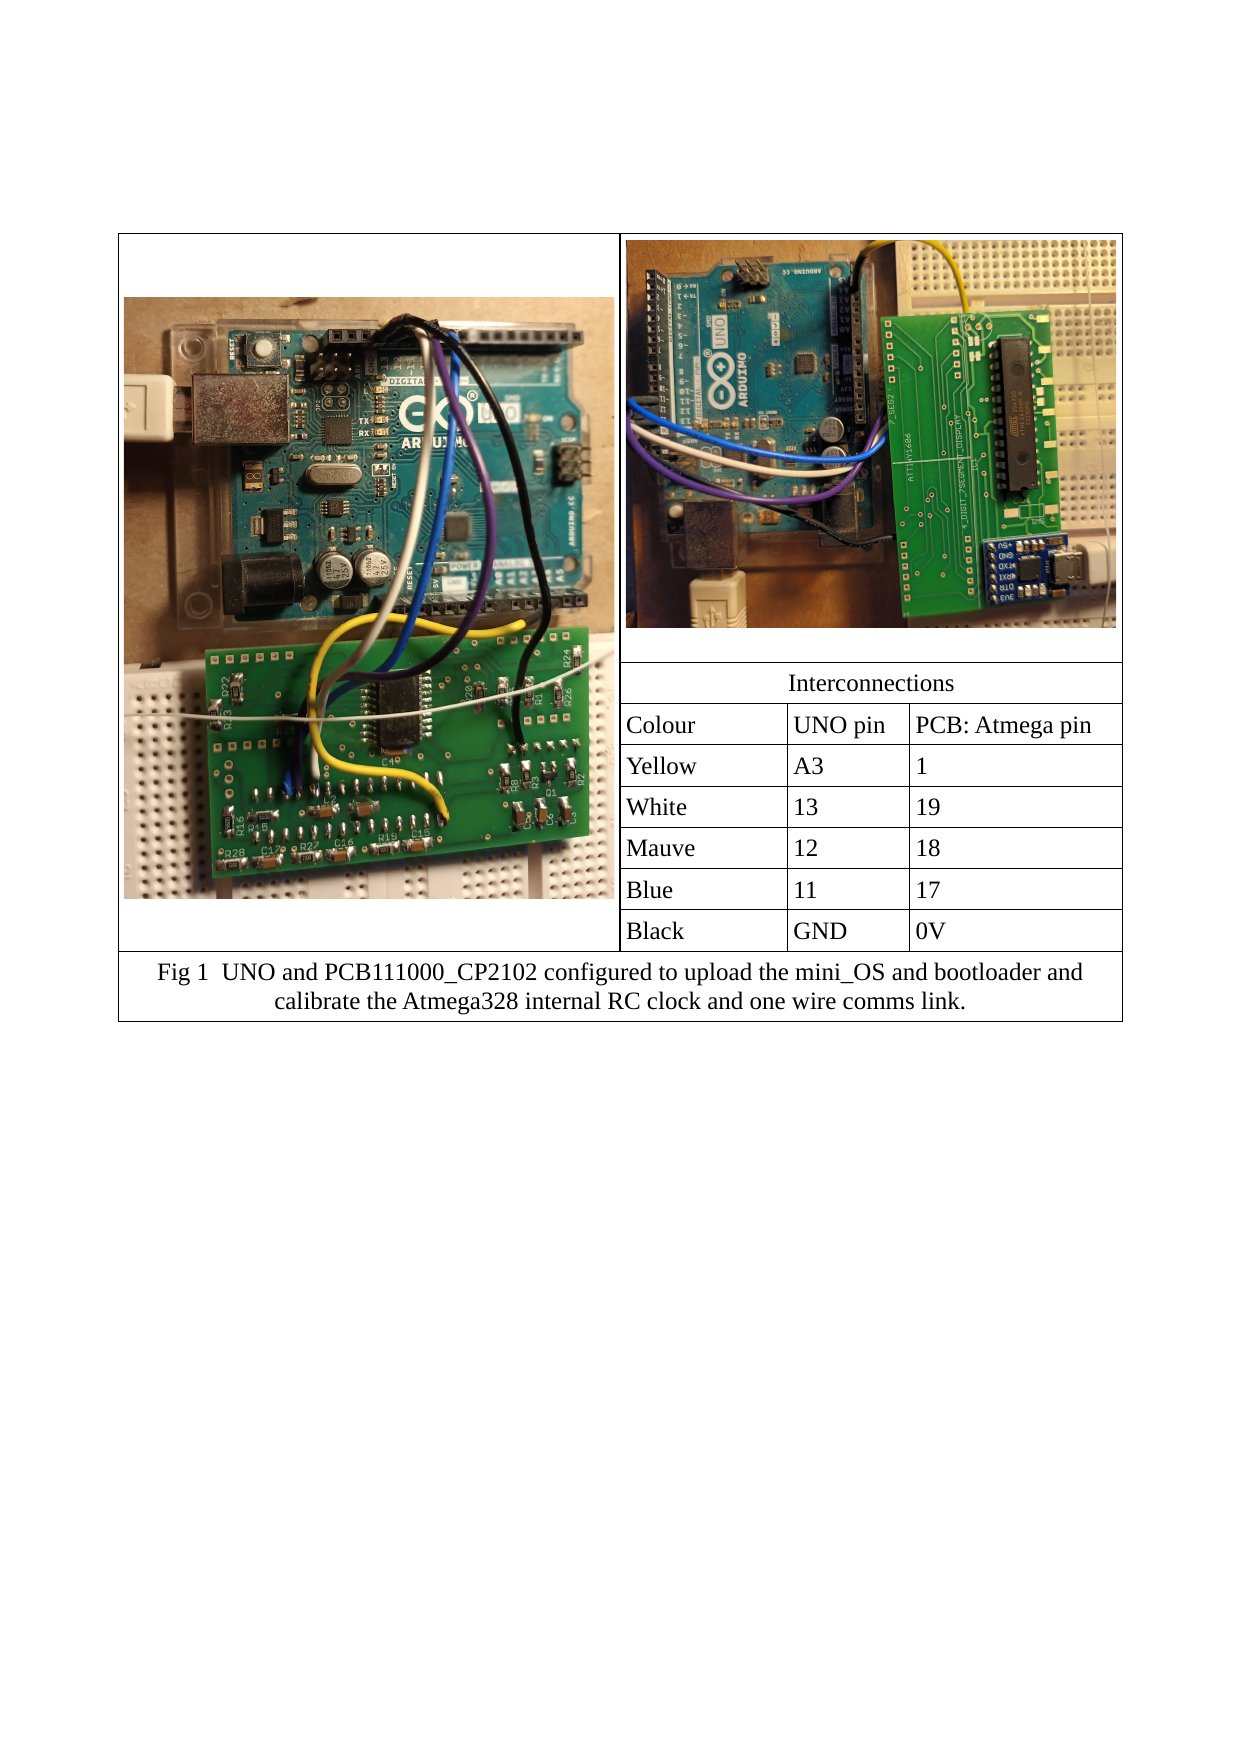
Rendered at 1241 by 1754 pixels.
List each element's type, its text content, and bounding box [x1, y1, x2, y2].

picture [123, 297, 615, 899]
table_cell 11 [788, 869, 909, 909]
table_cell PCB: Atmega pin [910, 704, 1122, 744]
table_cell GND [788, 910, 909, 951]
table_header [119, 234, 619, 951]
table_header [621, 234, 1122, 662]
table_cell 17 [910, 869, 1122, 909]
table_cell Blue [621, 869, 787, 909]
table_cell Interconnections [621, 663, 1122, 703]
table_cell Black [621, 910, 787, 951]
table_cell Yellow [621, 745, 787, 786]
table_cell 13 [788, 787, 909, 827]
table_cell 19 [910, 787, 1122, 827]
table_cell Fig 1 UNO and PCB111000_CP2102 configured to upload the mini_OS and bootloader and calibrate the Atmega328 internal RC clock and one wire comms link. [119, 952, 1122, 1021]
table_cell 12 [788, 828, 909, 868]
table_cell UNO pin [788, 704, 909, 744]
table_cell 18 [910, 828, 1122, 868]
table_cell 1 [910, 745, 1122, 786]
picture [625, 240, 1117, 628]
table_cell White [621, 787, 787, 827]
table_cell Mauve [621, 828, 787, 868]
table_cell 0V [910, 910, 1122, 951]
table_cell Colour [621, 704, 787, 744]
table_cell A3 [788, 745, 909, 786]
